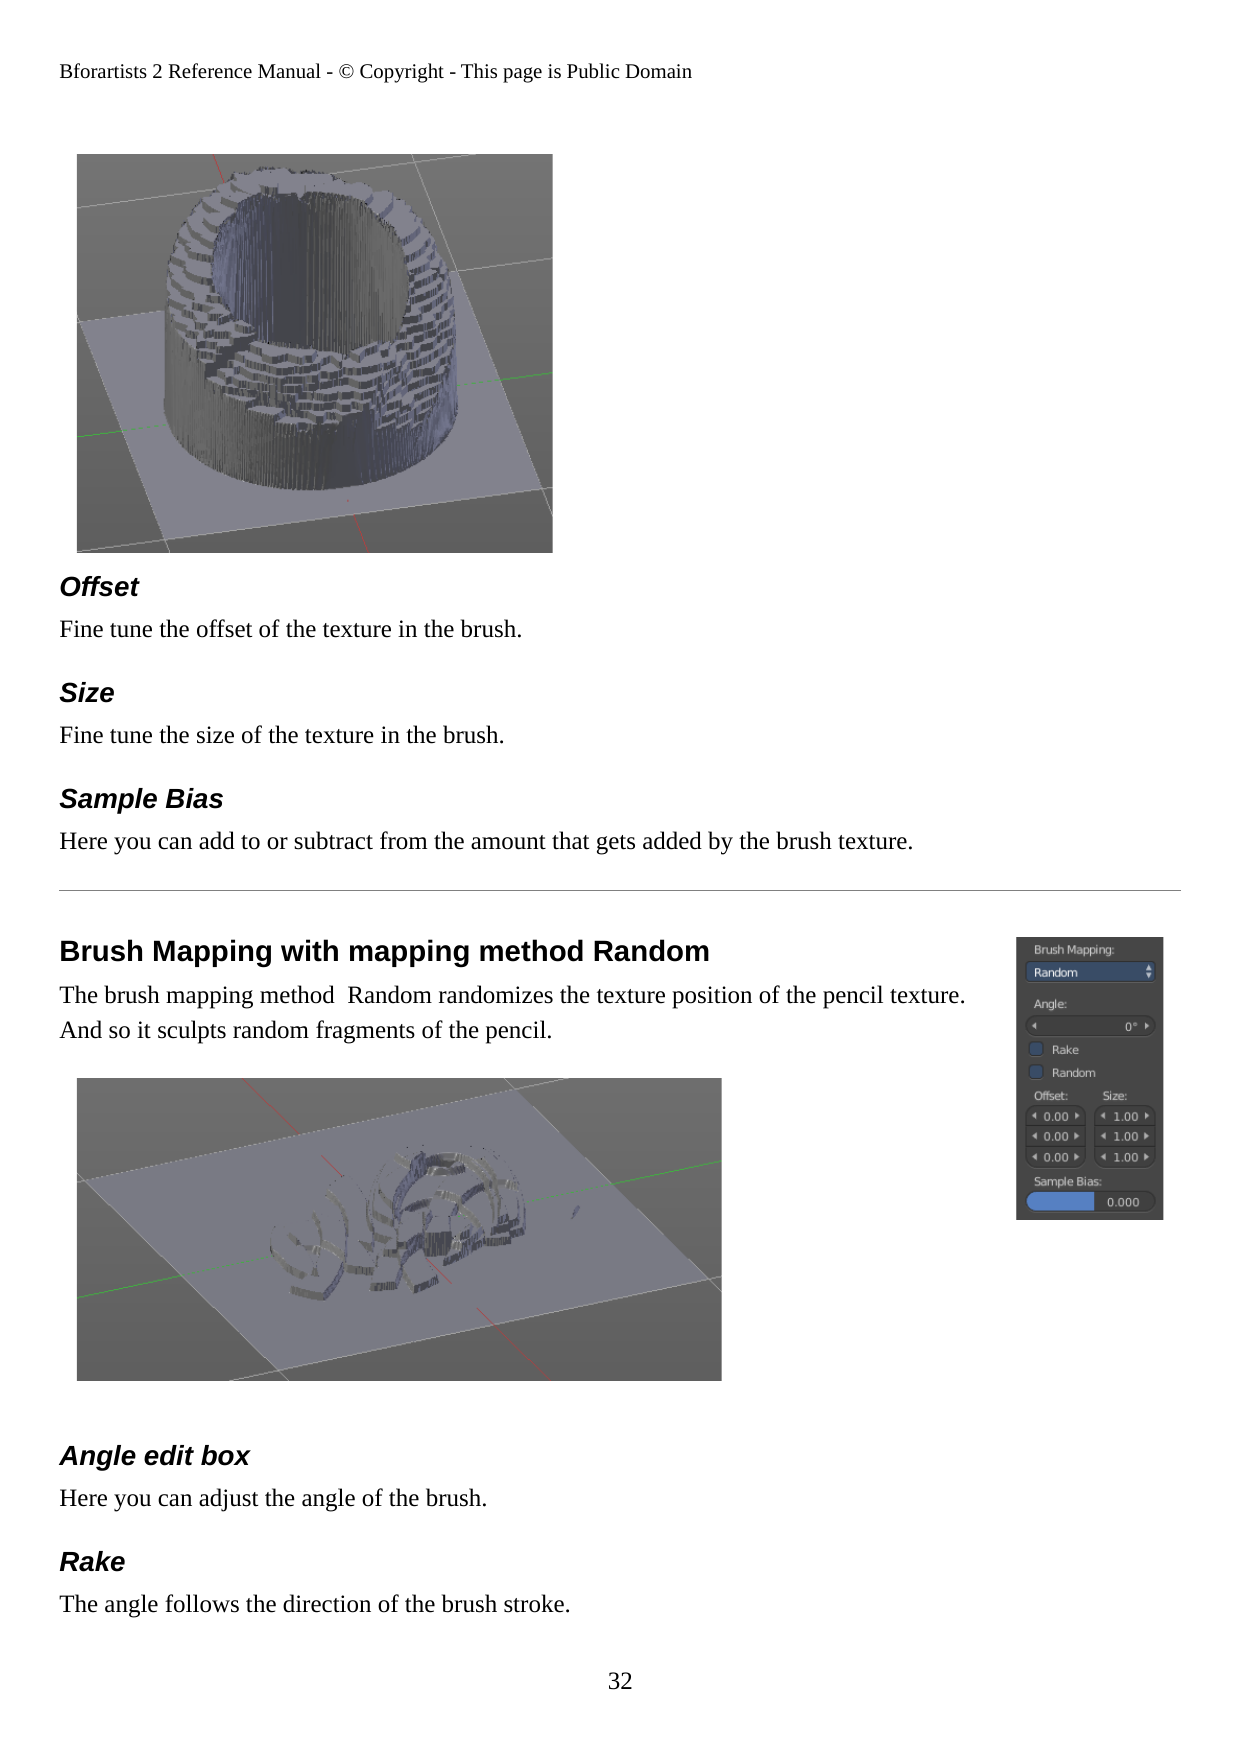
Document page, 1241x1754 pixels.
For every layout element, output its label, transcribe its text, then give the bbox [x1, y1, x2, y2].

picture [1016, 937, 1164, 1220]
text Fine tune the size of the texture in the brush. [59, 720, 1181, 749]
picture [76, 154, 553, 553]
picture [76, 1078, 722, 1381]
text Here you can adjust the angle of the brush. [59, 1483, 1181, 1512]
subtitle Angle edit box [59, 1439, 1181, 1471]
text The angle follows the direction of the brush stroke. [59, 1589, 1181, 1618]
subtitle Sample Bias [59, 782, 1181, 814]
text The brush mapping method Random randomizes the texture position of the pencil texture. And so it sculpts random fragments of the pencil. [59, 980, 1016, 1044]
subtitle Size [59, 676, 1181, 708]
text Here you can add to or subtract from the amount that gets added by the brush texture. [59, 826, 1181, 855]
text Fine tune the offset of the texture in the brush. [59, 614, 1181, 643]
subtitle Rake [59, 1545, 1181, 1577]
subtitle Offset [59, 137, 1181, 602]
subtitle Brush Mapping with mapping method Random [59, 934, 1181, 968]
